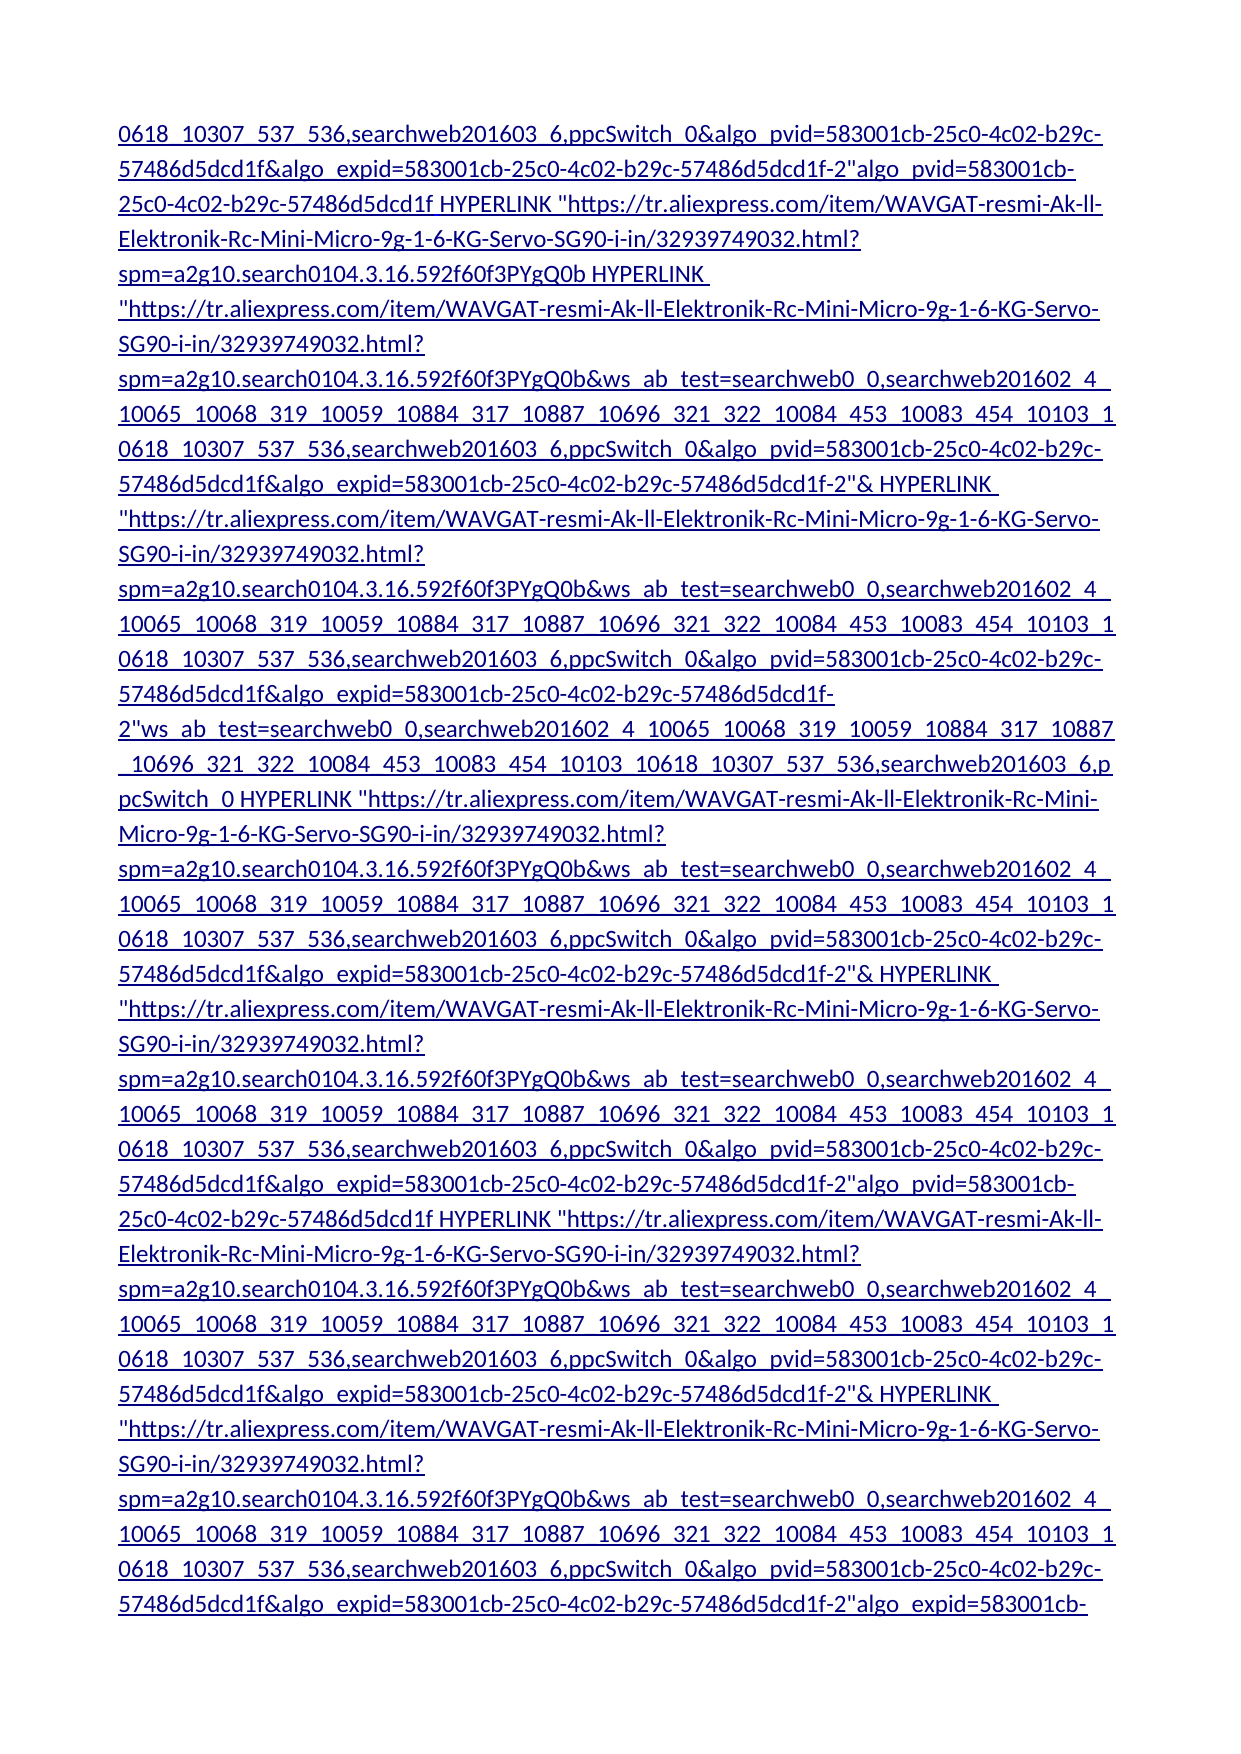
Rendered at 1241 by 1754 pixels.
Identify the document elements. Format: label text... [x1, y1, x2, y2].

text 0618_10307_537_536,searchweb201603_6,ppcSwitch_0&algo_pvid=583001cb-25c0-4c02-b29c-57486d5dcd1f&algo_expid=583001cb-25c0-4c02-b29c-57486d5dcd1f-2"algo_pvid=583001cb-25c0-4c02-b29c-57486d5dcd1f HYPERLINK "https://tr.aliexpress.com/item/WAVGAT-resmi-Ak-ll-Elektronik-Rc-Mini-Micro-9g-1-6-KG-Servo-SG90-i-in/32939749032.html?spm=a2g10.search0104.3.16.592f60f3PYgQ0b HYPERLINK "https://tr.aliexpress.com/item/WAVGAT-resmi-Ak-ll-Elektronik-Rc-Mini-Micro-9g-1-6-KG-Servo-SG90-i-in/32939749032.html?spm=a2g10.search0104.3.16.592f60f3PYgQ0b&ws_ab_test=searchweb0_0,searchweb201602_4_10065_10068_319_10059_10884_317_10887_10696_321_322_10084_453_10083_454_10103_10618_10307_537_536,searchweb201603_6,ppcSwitch_0&algo_pvid=583001cb-25c0-4c02-b29c-57486d5dcd1f&algo_expid=583001cb-25c0-4c02-b29c-57486d5dcd1f-2"& HYPERLINK "https://tr.aliexpress.com/item/WAVGAT-resmi-Ak-ll-Elektronik-Rc-Mini-Micro-9g-1-6-KG-Servo-SG90-i-in/32939749032.html?spm=a2g10.search0104.3.16.592f60f3PYgQ0b&ws_ab_test=searchweb0_0,searchweb201602_4_10065_10068_319_10059_10884_317_10887_10696_321_322_10084_453_10083_454_10103_10618_10307_537_536,searchweb201603_6,ppcSwitch_0&algo_pvid=583001cb-25c0-4c02-b29c-57486d5dcd1f&algo_expid=583001cb-25c0-4c02-b29c-57486d5dcd1f-2"ws_ab_test=searchweb0_0,searchweb201602_4_10065_10068_319_10059_10884_317_10887_10696_321_322_10084_453_10083_454_10103_10618_10307_537_536,searchweb201603_6,ppcSwitch_0 HYPERLINK "https://tr.aliexpress.com/item/WAVGAT-resmi-Ak-ll-Elektronik-Rc-Mini-Micro-9g-1-6-KG-Servo-SG90-i-in/32939749032.html?spm=a2g10.search0104.3.16.592f60f3PYgQ0b&ws_ab_test=searchweb0_0,searchweb201602_4_10065_10068_319_10059_10884_317_10887_10696_321_322_10084_453_10083_454_10103_10618_10307_537_536,searchweb201603_6,ppcSwitch_0&algo_pvid=583001cb-25c0-4c02-b29c-57486d5dcd1f&algo_expid=583001cb-25c0-4c02-b29c-57486d5dcd1f-2"& HYPERLINK "https://tr.aliexpress.com/item/WAVGAT-resmi-Ak-ll-Elektronik-Rc-Mini-Micro-9g-1-6-KG-Servo-SG90-i-in/32939749032.html?spm=a2g10.search0104.3.16.592f60f3PYgQ0b&ws_ab_test=searchweb0_0,searchweb201602_4_10065_10068_319_10059_10884_317_10887_10696_321_322_10084_453_10083_454_10103_10618_10307_537_536,searchweb201603_6,ppcSwitch_0&algo_pvid=583001cb-25c0-4c02-b29c-57486d5dcd1f&algo_expid=583001cb-25c0-4c02-b29c-57486d5dcd1f-2"algo_pvid=583001cb-25c0-4c02-b29c-57486d5dcd1f HYPERLINK "https://tr.aliexpress.com/item/WAVGAT-resmi-Ak-ll-Elektronik-Rc-Mini-Micro-9g-1-6-KG-Servo-SG90-i-in/32939749032.html?spm=a2g10.search0104.3.16.592f60f3PYgQ0b&ws_ab_test=searchweb0_0,searchweb201602_4_10065_10068_319_10059_10884_317_10887_10696_321_322_10084_453_10083_454_10103_10618_10307_537_536,searchweb201603_6,ppcSwitch_0&algo_pvid=583001cb-25c0-4c02-b29c-57486d5dcd1f&algo_expid=583001cb-25c0-4c02-b29c-57486d5dcd1f-2"& HYPERLINK "https://tr.aliexpress.com/item/WAVGAT-resmi-Ak-ll-Elektronik-Rc-Mini-Micro-9g-1-6-KG-Servo-SG90-i-in/32939749032.html?spm=a2g10.search0104.3.16.592f60f3PYgQ0b&ws_ab_test=searchweb0_0,searchweb201602_4_10065_10068_319_10059_10884_317_10887_10696_321_322_10084_453_10083_454_10103_10618_10307_537_536,searchweb201603_6,ppcSwitch_0&algo_pvid=583001cb-25c0-4c02-b29c-57486d5dcd1f&algo_expid=583001cb-25c0-4c02-b29c-57486d5dcd1f-2"algo_expid=583001cb- [118, 118, 1122, 1619]
